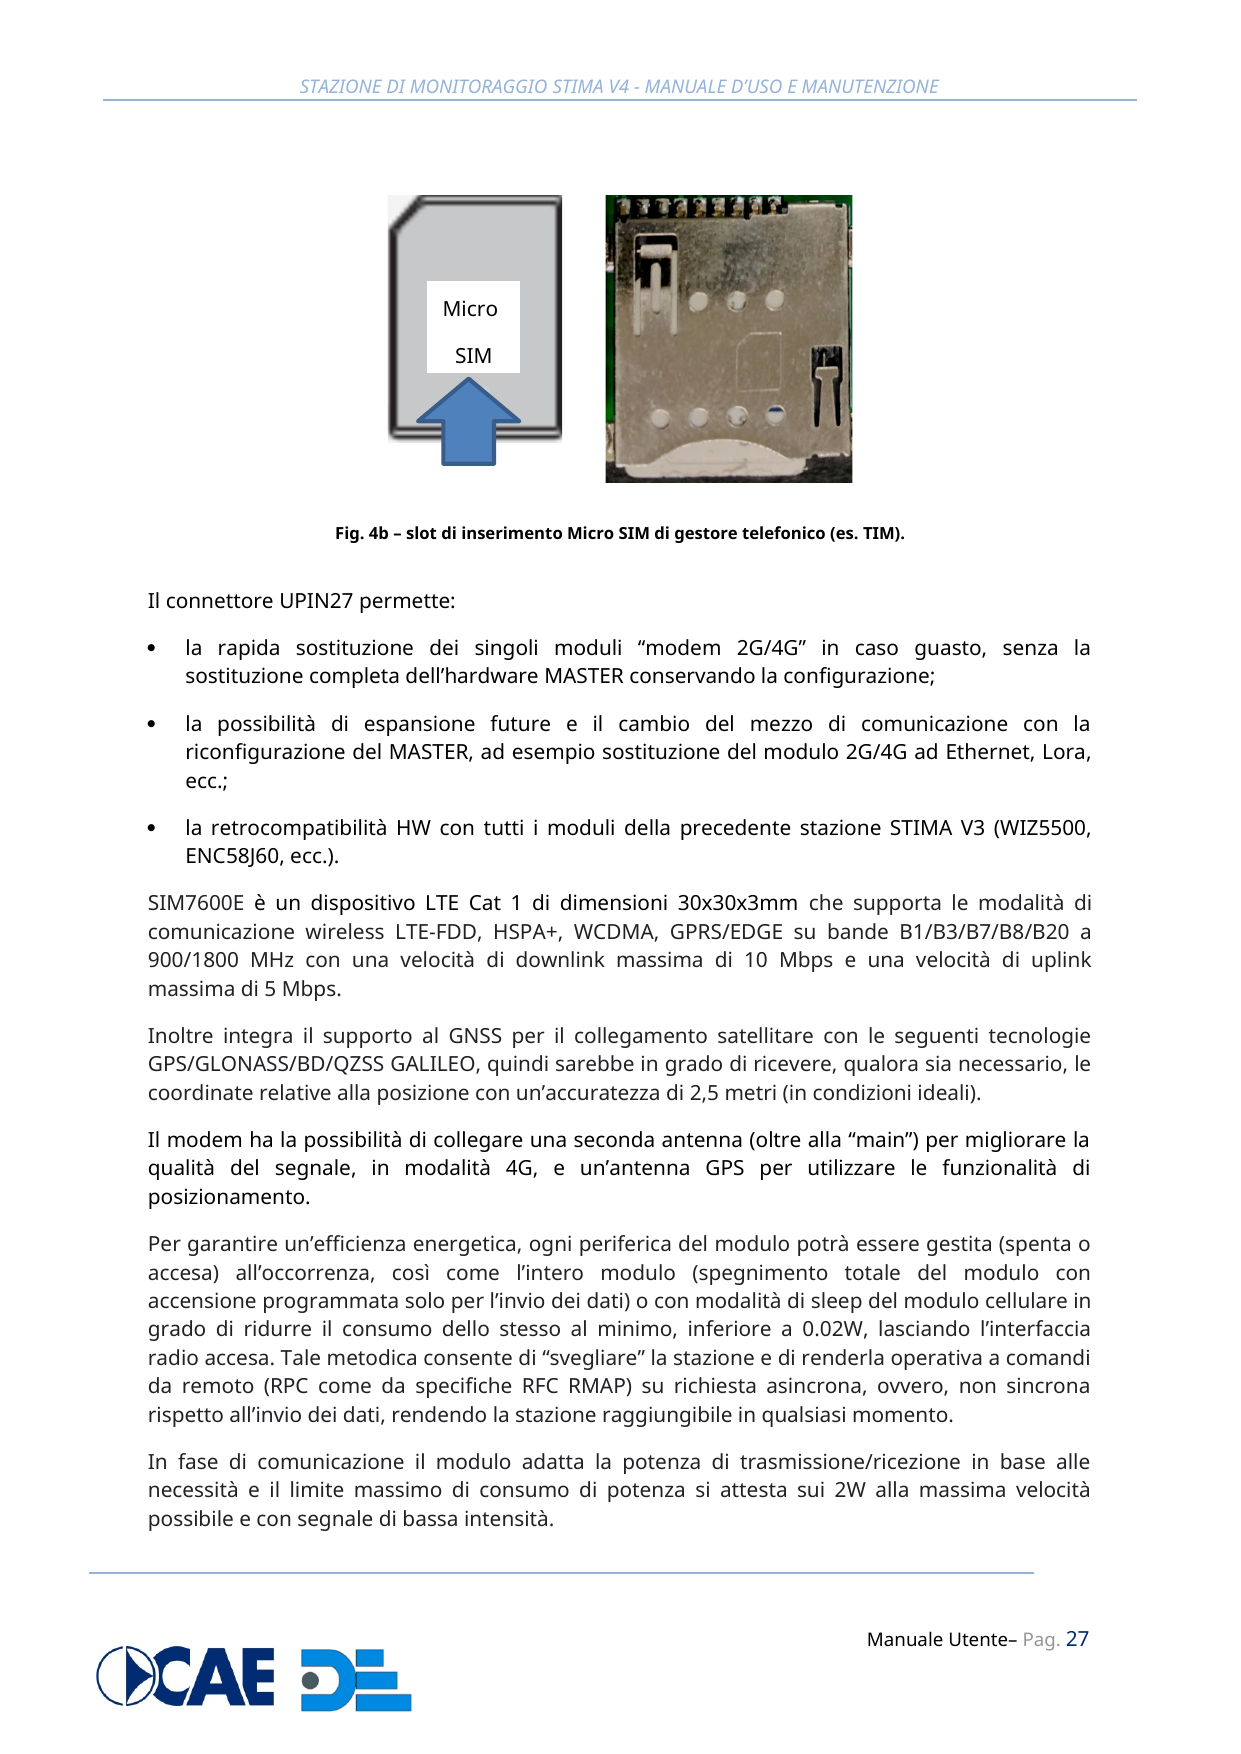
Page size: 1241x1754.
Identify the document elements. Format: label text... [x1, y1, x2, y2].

list la possibilità di espansione future e il cambio del mezzo di comunicazione con la riconfigurazione del MASTER, ad esempio sostituzione del modulo 2G/4G ad Ethernet, Lora, ecc.; [148, 709, 1092, 794]
list la retrocompatibilità HW con tutti i moduli della precedente stazione STIMA V3 (WIZ5500, ENC58J60, ecc.). [148, 813, 1092, 870]
text Micro [442, 294, 505, 323]
text In fase di comunicazione il modulo adatta la potenza di trasmissione/ricezione in base alle necessità e il limite massimo di consumo di potenza si attesta sui 2W alla massima velocità possibile e con segnale di bassa intensità. [148, 1447, 1092, 1532]
text SIM7600E è un dispositivo LTE Cat 1 di dimensioni 30x30x3mm che supporta le modalità di comunicazione wireless LTE-FDD, HSPA+, WCDMA, GPRS/EDGE su bande B1/B3/B7/B8/B20 a 900/1800 MHz con una velocità di downlink massima di 10 Mbps e una velocità di uplink massima di 5 Mbps. [148, 888, 1092, 1002]
text Per garantire un’efficienza energetica, ogni periferica del modulo potrà essere gestita (spenta o accesa) all’occorrenza, così come l’intero modulo (spegnimento totale del modulo con accensione programmata solo per l’invio dei dati) o con modalità di sleep del modulo cellulare in grado di ridurre il consumo dello stesso al minimo, inferiore a 0.02W, lasciando l’interfaccia radio accesa. Tale metodica consente di “svegliare” la stazione e di renderla operativa a comandi da remoto (RPC come da specifiche RFC RMAP) su richiesta asincrona, ovvero, non sincrona rispetto all’invio dei dati, rendendo la stazione raggiungibile in qualsiasi momento. [148, 1229, 1092, 1428]
text Il modem ha la possibilità di collegare una seconda antenna (oltre alla “main”) per migliorare la qualità del segnale, in modalità 4G, e un’antenna GPS per utilizzare le funzionalità di posizionamento. [148, 1125, 1092, 1210]
text Il connettore UPIN27 permette: [148, 586, 1092, 614]
text SIM [442, 341, 505, 366]
list la rapida sostituzione dei singoli moduli “modem 2G/4G” in caso guasto, senza la sostituzione completa dell’hardware MASTER conservando la configurazione; [148, 633, 1092, 690]
text Fig. 4b – slot di inserimento Micro SIM di gestore telefonico (es. TIM). [148, 522, 1092, 544]
text Inoltre integra il supporto al GNSS per il collegamento satellitare con le seguenti tecnologie GPS/GLONASS/BD/QZSS GALILEO, quindi sarebbe in grado di ricevere, qualora sia necessario, le coordinate relative alla posizione con un’accuratezza di 2,5 metri (in condizioni ideali). [148, 1021, 1092, 1106]
